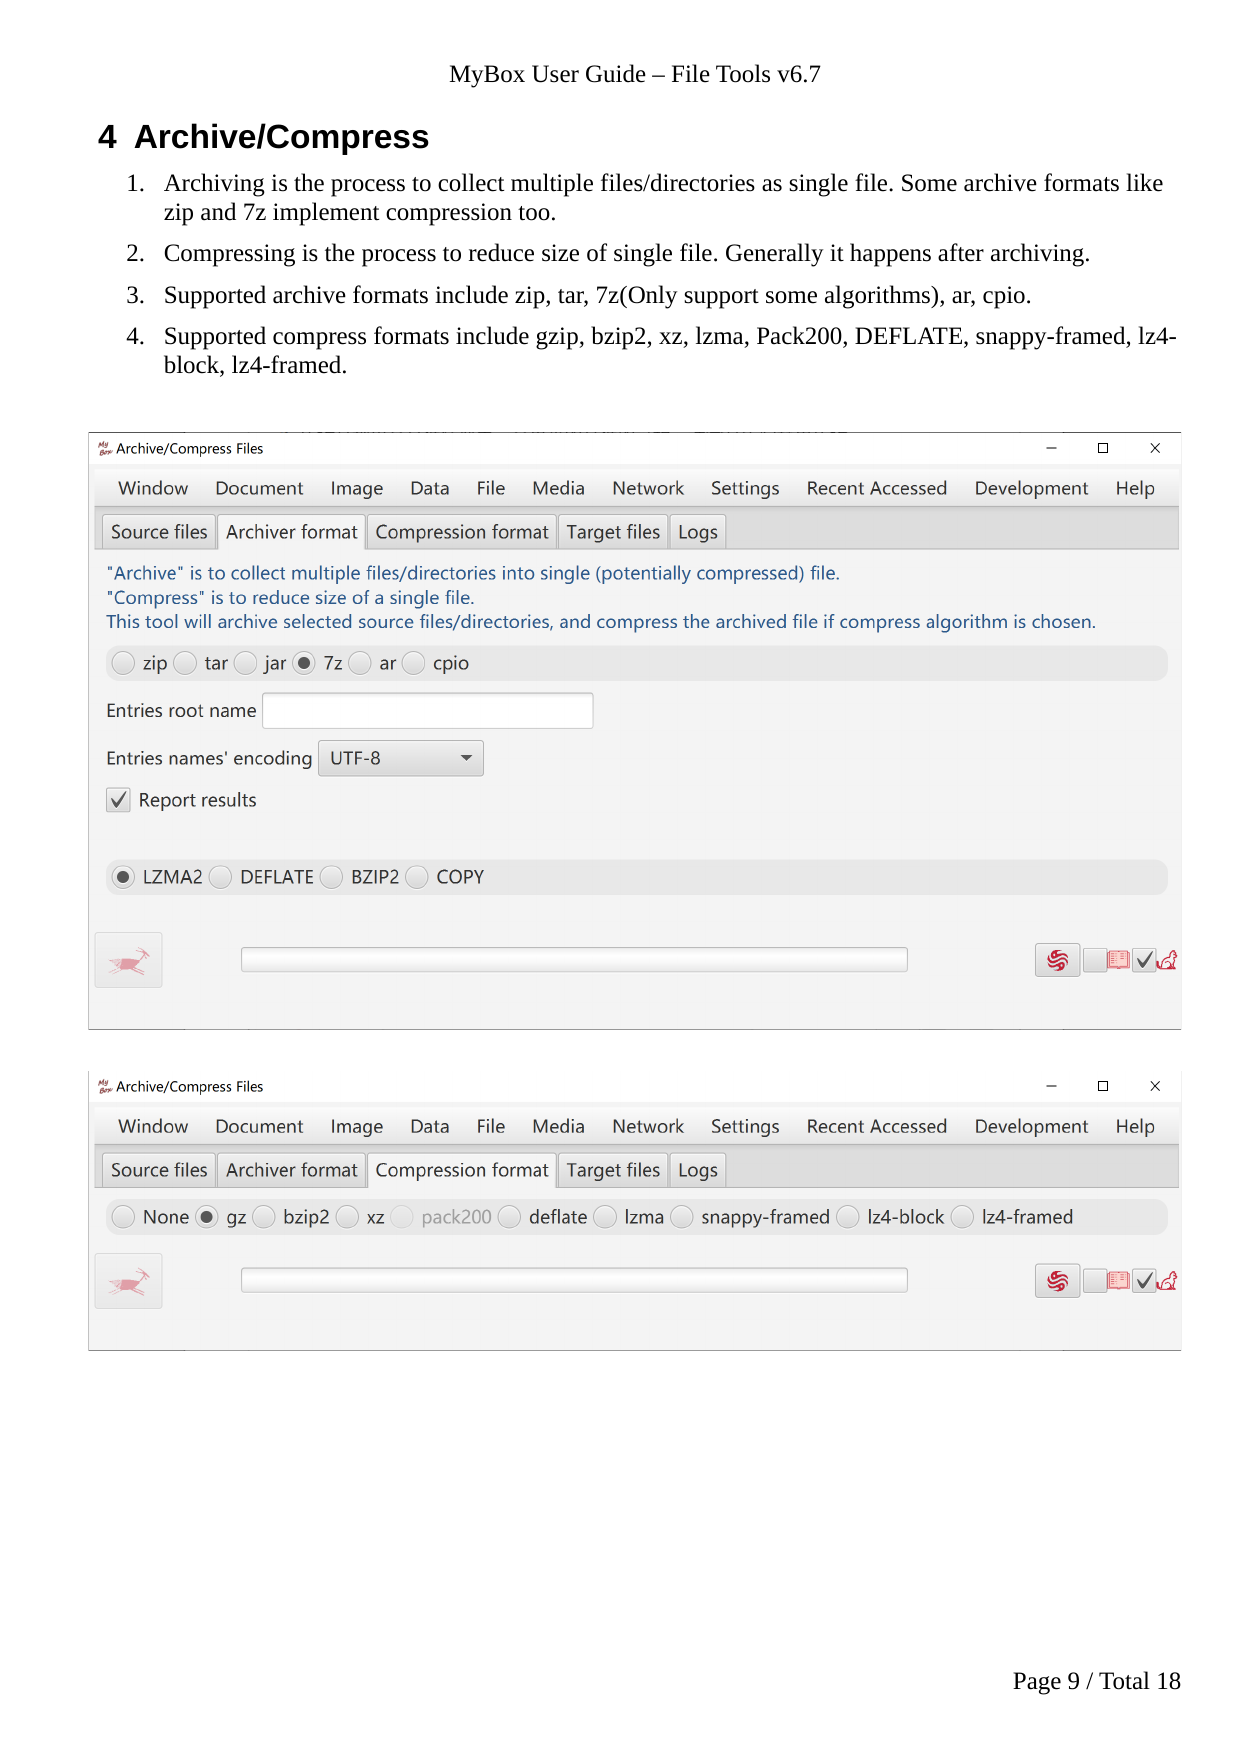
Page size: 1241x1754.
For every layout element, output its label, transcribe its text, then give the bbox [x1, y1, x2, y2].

picture [88, 1071, 1182, 1351]
list Compressing is the process to reduce size of single file. Generally it happens after archiving. [126, 238, 1181, 267]
list Archiving is the process to collect multiple files/directories as single file. Some archive formats like zip and 7z implement compression too. [126, 168, 1181, 226]
list Supported archive formats include zip, tar, 7z(Only support some algorithms), ar, cpio. [126, 280, 1181, 308]
picture [88, 432, 1182, 1030]
subtitle Archive/Compress [88, 117, 1181, 156]
list Supported compress formats include gzip, bzip2, xz, lzma, Pack200, DEFLATE, snappy-framed, lz4-block, lz4-framed. [126, 321, 1181, 378]
